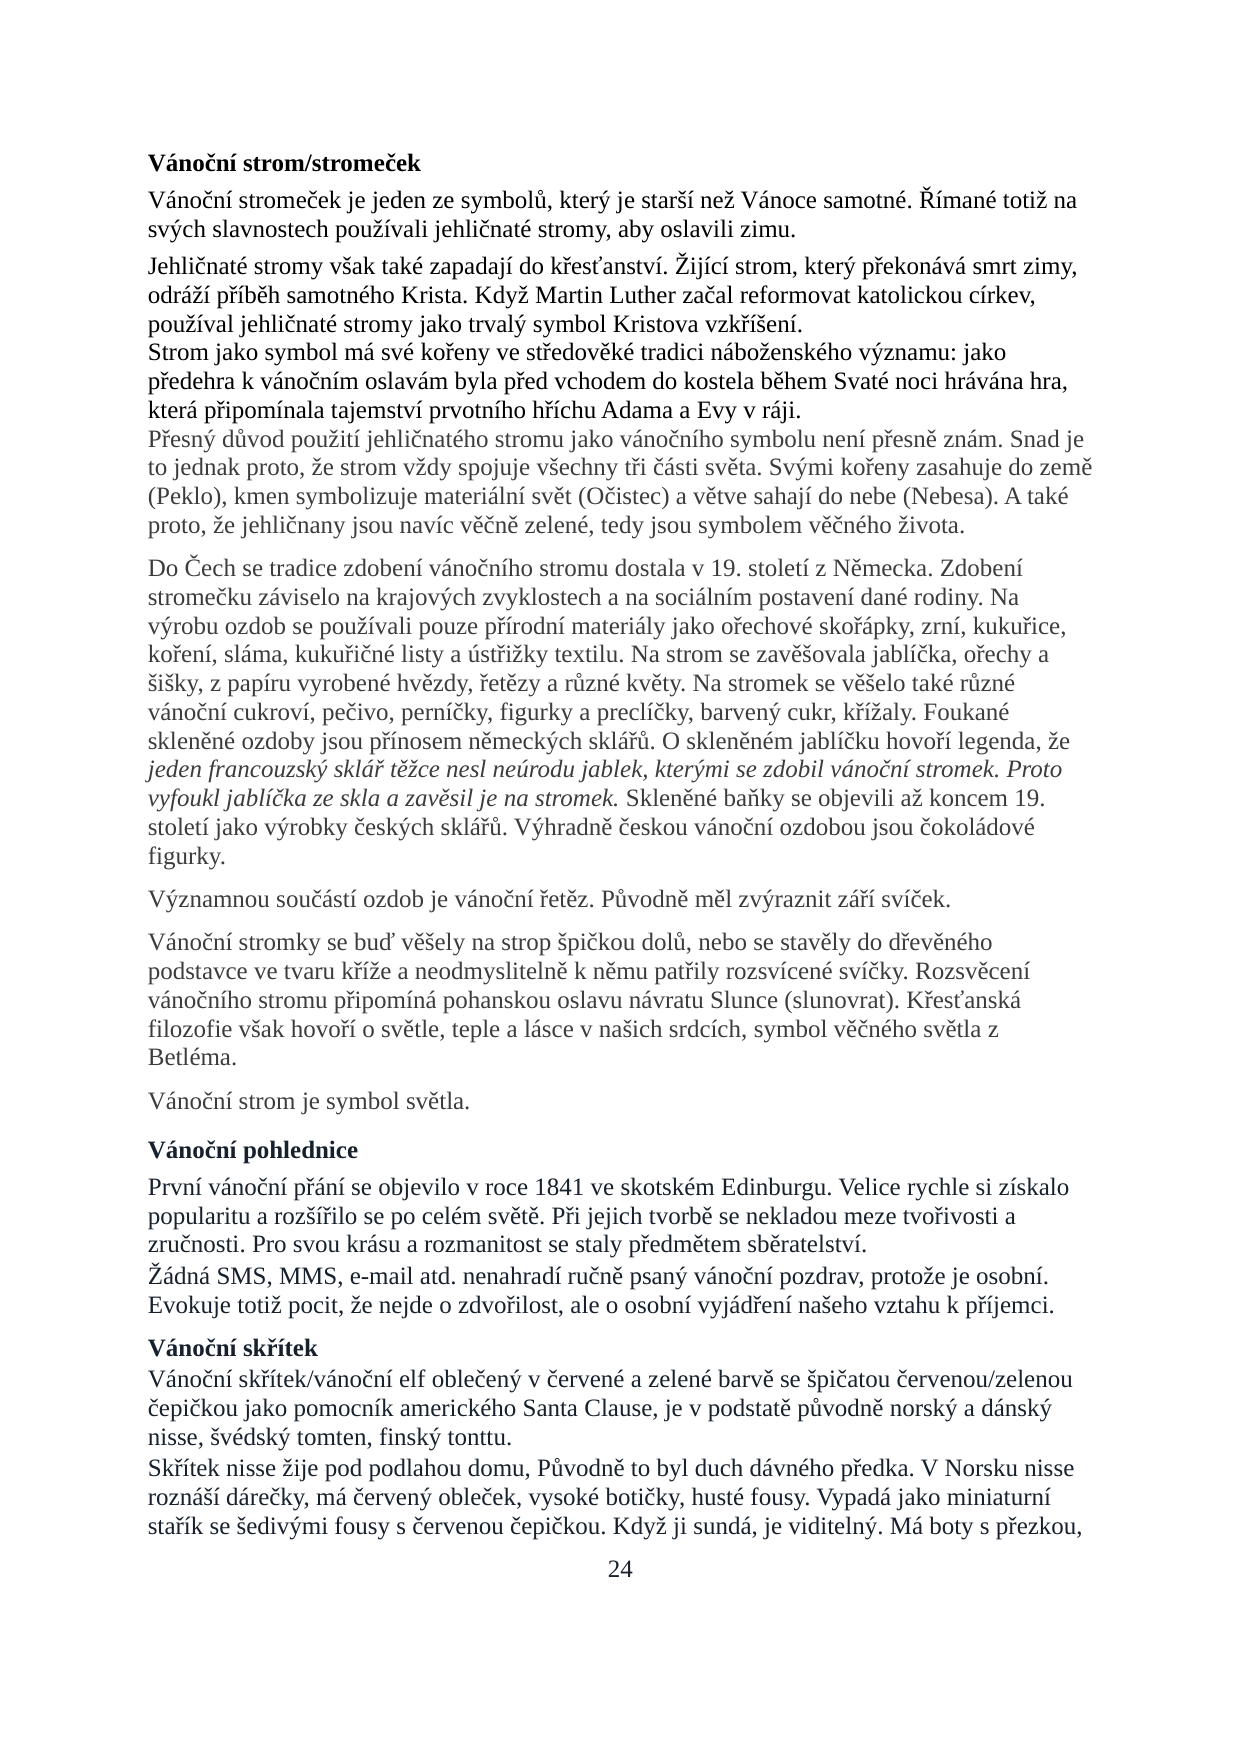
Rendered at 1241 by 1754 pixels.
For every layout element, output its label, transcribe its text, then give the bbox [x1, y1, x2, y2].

text Vánoční pohlednice [148, 1135, 1093, 1163]
text Vánoční skřítek [148, 1333, 1093, 1362]
text Do Čech se tradice zdobení vánočního stromu dostala v 19. století z Německa. Zdobení stromečku záviselo na krajových zvyklostech a na sociálním postavení dané rodiny. Na výrobu ozdob se používali pouze přírodní materiály jako ořechové skořápky, zrní, kukuřice, koření, sláma, kukuřičné listy a ústřižky textilu. Na strom se zavěšovala jablíčka, ořechy a šišky, z papíru vyrobené hvězdy, řetězy a různé květy. Na stromek se věšelo také různé vánoční cukroví, pečivo, perníčky, figurky a preclíčky, barvený cukr, křížaly. Foukané skleněné ozdoby jsou přínosem německých sklářů. O skleněném jablíčku hovoří legenda, že jeden francouzský sklář těžce nesl neúrodu jablek, kterými se zdobil vánoční stromek. Proto vyfoukl jablíčka ze skla a zavěsil je na stromek. Skleněné baňky se objevili až koncem 19. století jako výrobky českých sklářů. Výhradně českou vánoční ozdobou jsou čokoládové figurky. [148, 553, 1093, 869]
text Vánoční strom je symbol světla. [148, 1086, 1093, 1114]
text Významnou součástí ozdob je vánoční řetěz. Původně měl zvýraznit září svíček. [148, 884, 1093, 913]
text Vánoční strom/stromeček [148, 148, 1093, 176]
text Vánoční stromky se buď věšely na strop špičkou dolů, nebo se stavěly do dřevěného podstavce ve tvaru kříže a neodmyslitelně k němu patřily rozsvícené svíčky. Rozsvěcení vánočního stromu připomíná pohanskou oslavu návratu Slunce (slunovrat). Křesťanská filozofie však hovoří o světle, teple a lásce v našich srdcích, symbol věčného světla z Betléma. [148, 927, 1093, 1071]
text Strom jako symbol má své kořeny ve středověké tradici náboženského významu: jako předehra k vánočním oslavám byla před vchodem do kostela během Svaté noci hrávána hra, která připomínala tajemství prvotního hříchu Adama a Evy v ráji. Přesný důvod použití jehličnatého stromu jako vánočního symbolu není přesně znám. Snad je to jednak proto, že strom vždy spojuje všechny tři části světa. Svými kořeny zasahuje do země (Peklo), kmen symbolizuje materiální svět (Očistec) a větve sahají do nebe (Nebesa). A také proto, že jehličnany jsou navíc věčně zelené, tedy jsou symbolem věčného života. [148, 337, 1093, 539]
text 25 [148, 1554, 1093, 1583]
text Skřítek nisse žije pod podlahou domu, Původně to byl duch dávného předka. V Norsku nisse roznáší dárečky, má červený obleček, vysoké botičky, husté fousy. Vypadá jako miniaturní stařík se šedivými fousy s červenou čepičkou. Když ji sundá, je viditelný. Má boty s přezkou, [148, 1453, 1093, 1540]
text Vánoční stromeček je jeden ze symbolů, který je starší než Vánoce samotné. Římané totiž na svých slavnostech používali jehličnaté stromy, aby oslavili zimu. [148, 185, 1093, 242]
text První vánoční přání se objevilo v roce 1841 ve skotském Edinburgu. Velice rychle si získalo popularitu a rozšířilo se po celém světě. Při jejich tvorbě se nekladou meze tvořivosti a zručnosti. Pro svou krásu a rozmanitost se staly předmětem sběratelství. [148, 1172, 1093, 1258]
text Vánoční skřítek/vánoční elf oblečený v červené a zelené barvě se špičatou červenou/zelenou čepičkou jako pomocník amerického Santa Clause, je v podstatě původně norský a dánský nisse, švédský tomten, finský tonttu. [148, 1364, 1093, 1451]
text Žádná SMS, MMS, e-mail atd. nenahradí ručně psaný vánoční pozdrav, protože je osobní. Evokuje totiž pocit, že nejde o zdvořilost, ale o osobní vyjádření našeho vztahu k příjemci. [148, 1261, 1093, 1318]
text Jehličnaté stromy však také zapadají do křesťanství. Žijící strom, který překonává smrt zimy, odráží příběh samotného Krista. Když Martin Luther začal reformovat katolickou církev, používal jehličnaté stromy jako trvalý symbol Kristova vzkříšení. [148, 251, 1093, 337]
